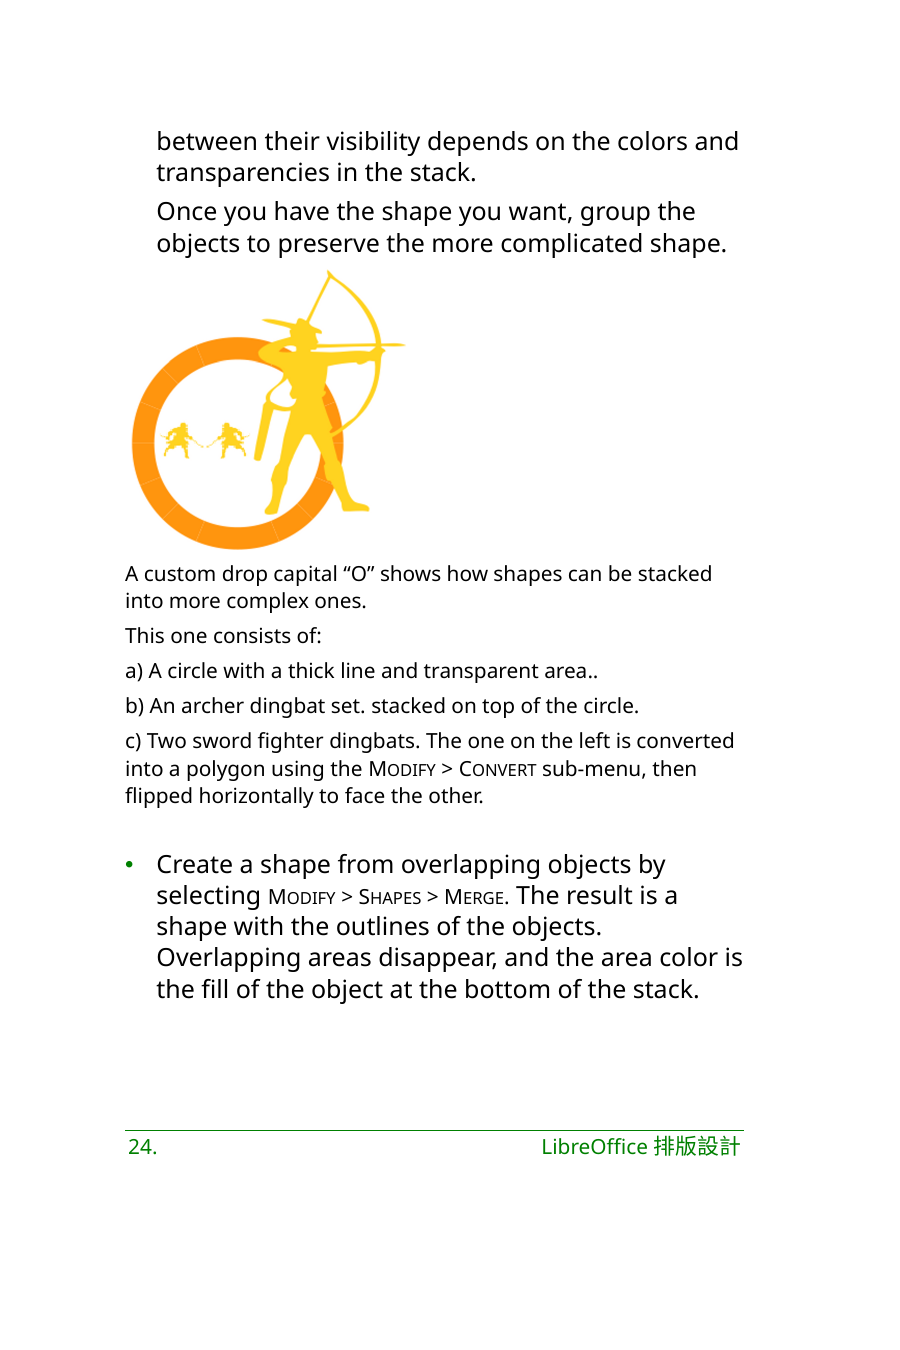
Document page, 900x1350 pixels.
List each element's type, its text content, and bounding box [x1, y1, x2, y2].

text between their visibility depends on the colors and transparencies in the stack. [156, 125, 744, 187]
text Once you have the shape you want, group the objects to preserve the more complicated shape. [156, 196, 744, 258]
table_header [125, 267, 744, 552]
list Create a shape from overlapping objects by selecting Modify > Shapes > Merge. The result is a shape with the outlines of the objects. Overlapping areas disappear, and the area color is the fill of the object at the bottom of the stack. [125, 848, 744, 1004]
table_cell A custom drop capital “O” shows how shapes can be stacked into more complex ones. This one consists of: a) A circle with a thick line and transparent area.. b) An archer dingbat set. stacked on top of the circle. c) Two sword fighter dingbats. The one on the left is converted into a polygon using the Modify > Convert sub-menu, then flipped horizontally to face the other. [125, 552, 744, 808]
picture [125, 266, 407, 550]
